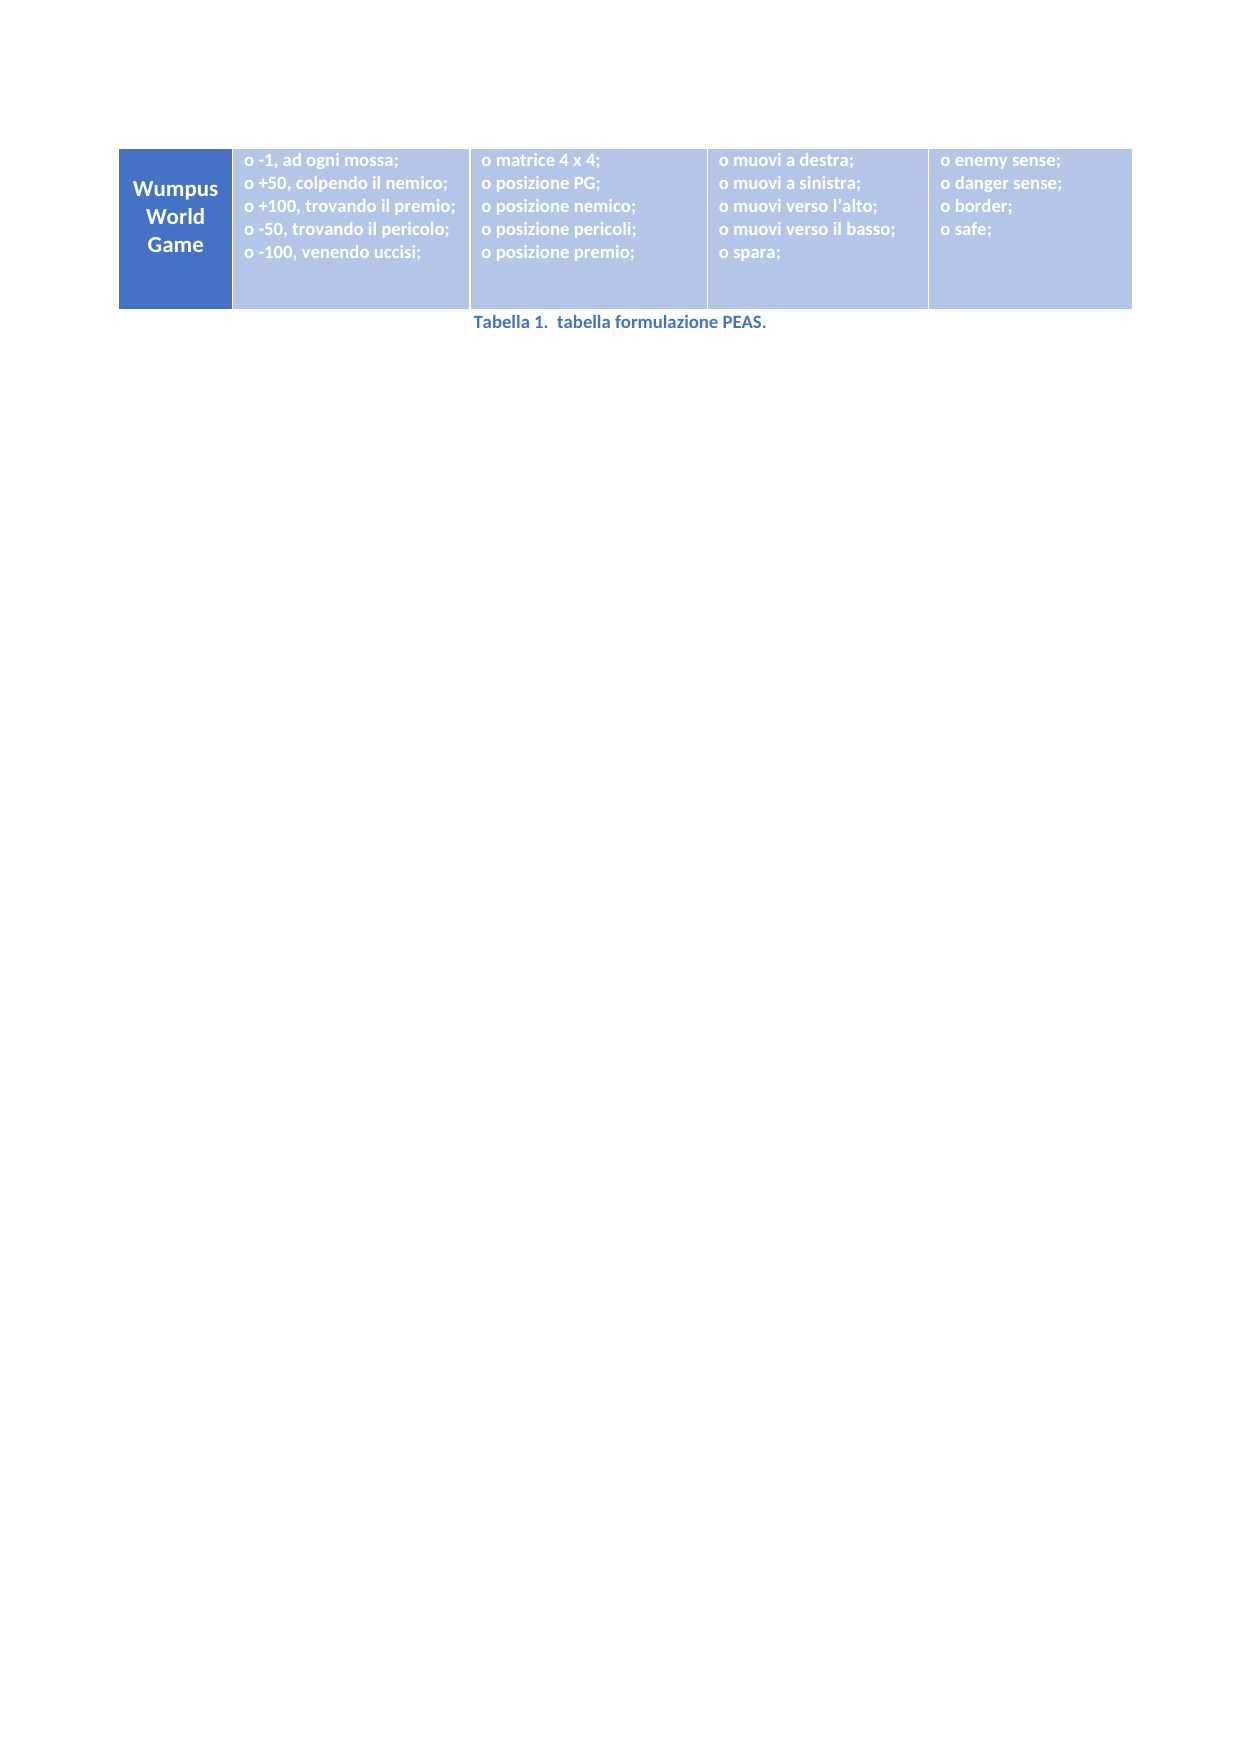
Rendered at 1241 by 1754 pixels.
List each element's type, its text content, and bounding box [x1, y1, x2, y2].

table_cell o enemy sense; o danger sense; o border; o safe; [929, 149, 1132, 309]
table_cell o muovi a destra; o muovi a sinistra; o muovi verso l’alto; o muovi verso il basso; o spara; [708, 149, 928, 309]
text Tabella 1. tabella formulazione PEAS. [118, 310, 1122, 333]
table_cell o -1, ad ogni mossa; o +50, colpendo il nemico; o +100, trovando il premio; o -50, trovando il pericolo; o -100, venendo uccisi; [233, 149, 469, 309]
table_cell Wumpus World Game [119, 149, 232, 309]
table_cell o matrice 4 x 4; o posizione PG; o posizione nemico; o posizione pericoli; o posizione premio; [471, 149, 707, 309]
